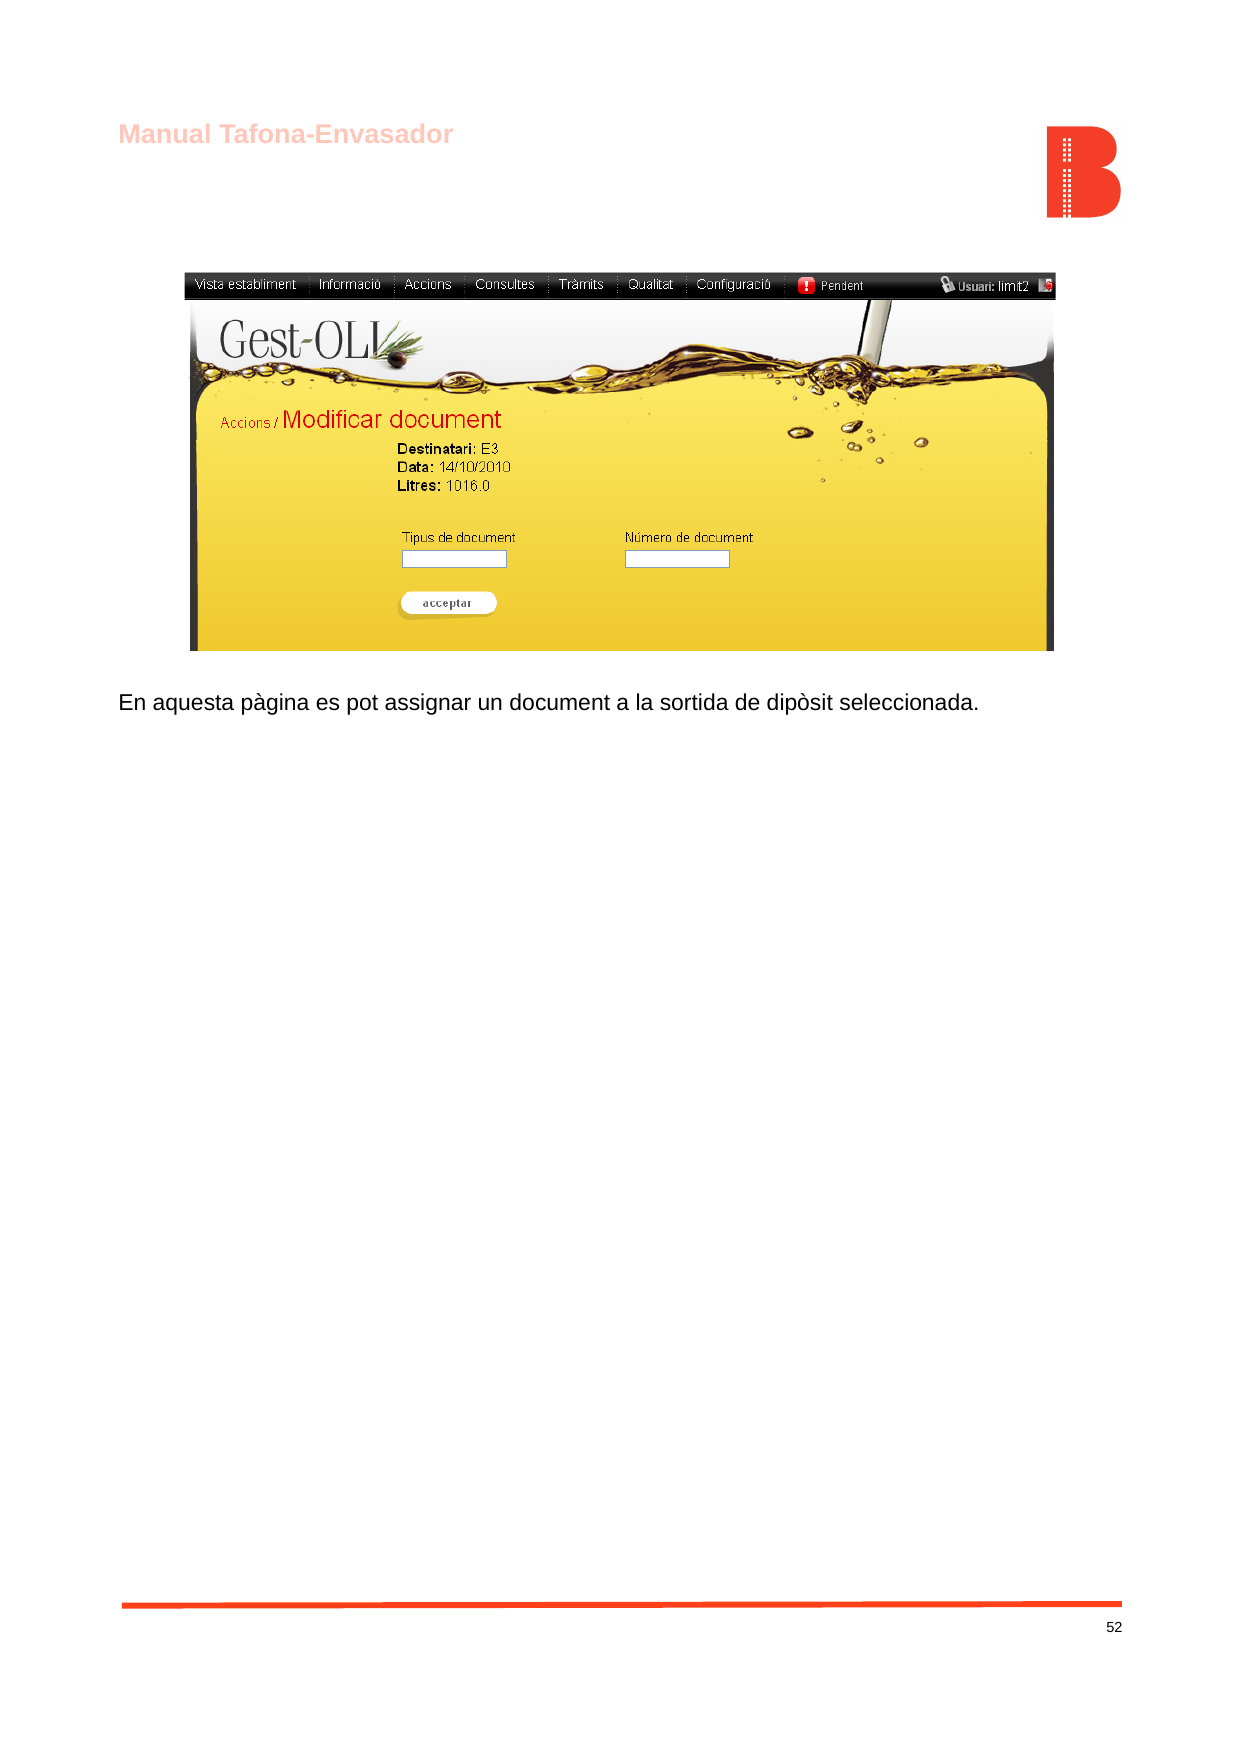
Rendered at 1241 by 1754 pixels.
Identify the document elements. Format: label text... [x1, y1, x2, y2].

picture [184, 272, 1056, 651]
text En aquesta pàgina es pot assignar un document a la sortida de dipòsit seleccionada. [118, 689, 1122, 715]
picture [1036, 124, 1130, 221]
